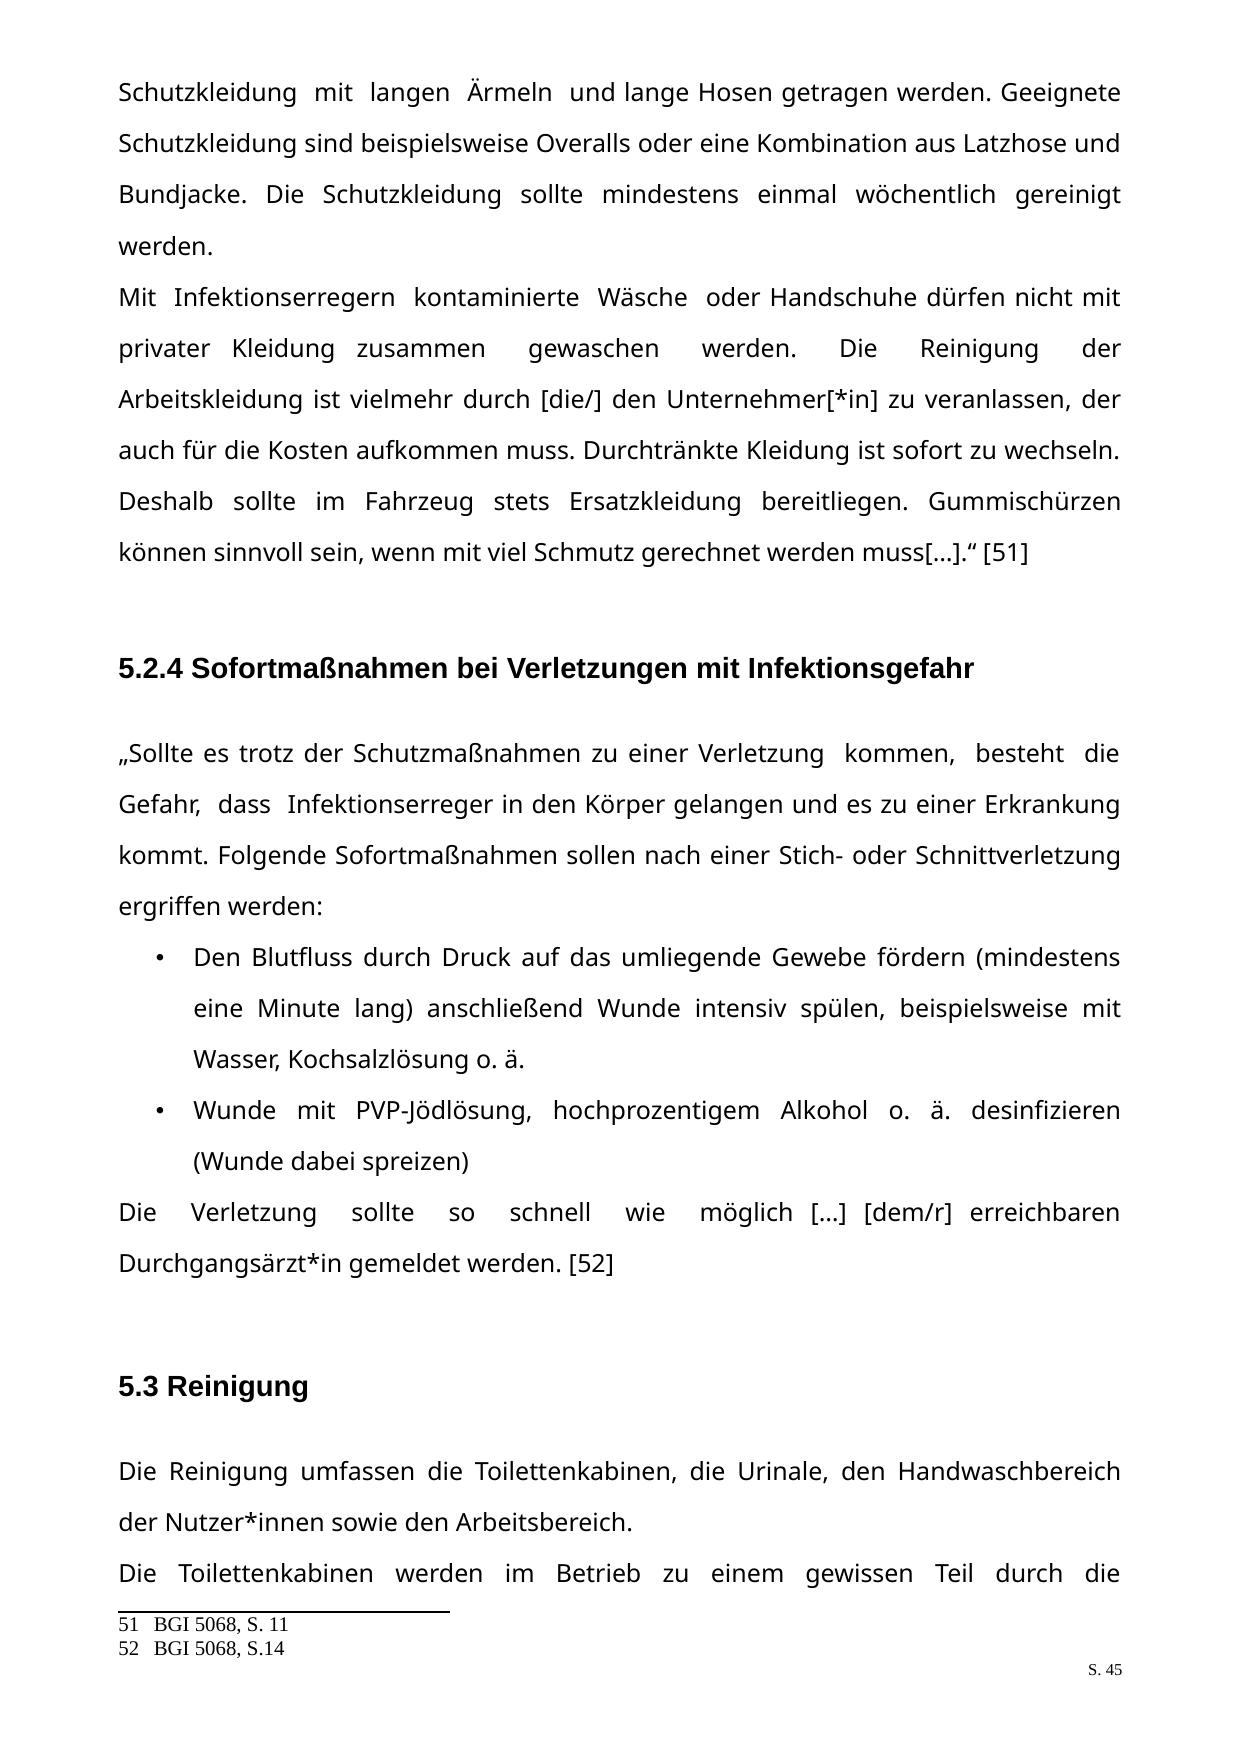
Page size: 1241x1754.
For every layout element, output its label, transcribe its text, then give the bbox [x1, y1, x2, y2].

subtitle 5.2.4 Sofortmaßnahmen bei Verletzungen mit Infektionsgefahr [118, 651, 1122, 684]
text „Sollte es trotz der Schutzmaßnahmen zu einer Verletzung kommen, besteht die Gefahr, dass Infektionserreger in den Körper gelangen und es zu einer Erkrankung kommt. Folgende Sofortmaßnahmen sollen nach einer Stich- oder Schnittverletzung ergriffen werden: [118, 736, 1122, 923]
text Die Reinigung umfassen die Toilettenkabinen, die Urinale, den Handwaschbereich der Nutzer*innen sowie den Arbeitsbereich. [118, 1453, 1122, 1539]
text BGI 5068, S.14 [118, 1636, 1122, 1660]
text BGI 5068, S. 11 [118, 1612, 1122, 1636]
text Die Verletzung sollte so schnell wie möglich […] [dem/r] erreichbaren Durchgangsärzt*in gemeldet werden. [] [118, 1195, 1122, 1280]
list Den Blutfluss durch Druck auf das umliegende Gewebe fördern (mindestens eine Minute lang) anschließend Wunde intensiv spülen, beispielsweise mit Wasser, Kochsalzlösung o. ä. [156, 940, 1122, 1076]
text Die Toilettenkabinen werden im Betrieb zu einem gewissen Teil durch die [118, 1556, 1122, 1590]
text Mit Infektionserregern kontaminierte Wäsche oder Handschuhe dürfen nicht mit privater Kleidung zusammen gewaschen werden. Die Reinigung der Arbeitskleidung ist vielmehr durch [die/] den Unternehmer[*in] zu veranlassen, der auch für die Kosten aufkommen muss. Durchtränkte Kleidung ist sofort zu wechseln. Deshalb sollte im Fahrzeug stets Ersatzkleidung bereitliegen. Gummischürzen können sinnvoll sein, wenn mit viel Schmutz gerechnet werden muss[…].“ [] [118, 279, 1122, 568]
text Schutzkleidung mit langen Ärmeln und lange Hosen getragen werden. Geeignete Schutzkleidung sind beispielsweise Overalls oder eine Kombination aus Latzhose und Bundjacke. Die Schutzkleidung sollte mindestens einmal wöchentlich gereinigt werden. [118, 75, 1122, 262]
subtitle 5.3 Reinigung [118, 1369, 1122, 1402]
list Wunde mit PVP-Jödlösung, hochprozentigem Alkohol o. ä. desinfizieren (Wunde dabei spreizen) [156, 1093, 1122, 1178]
